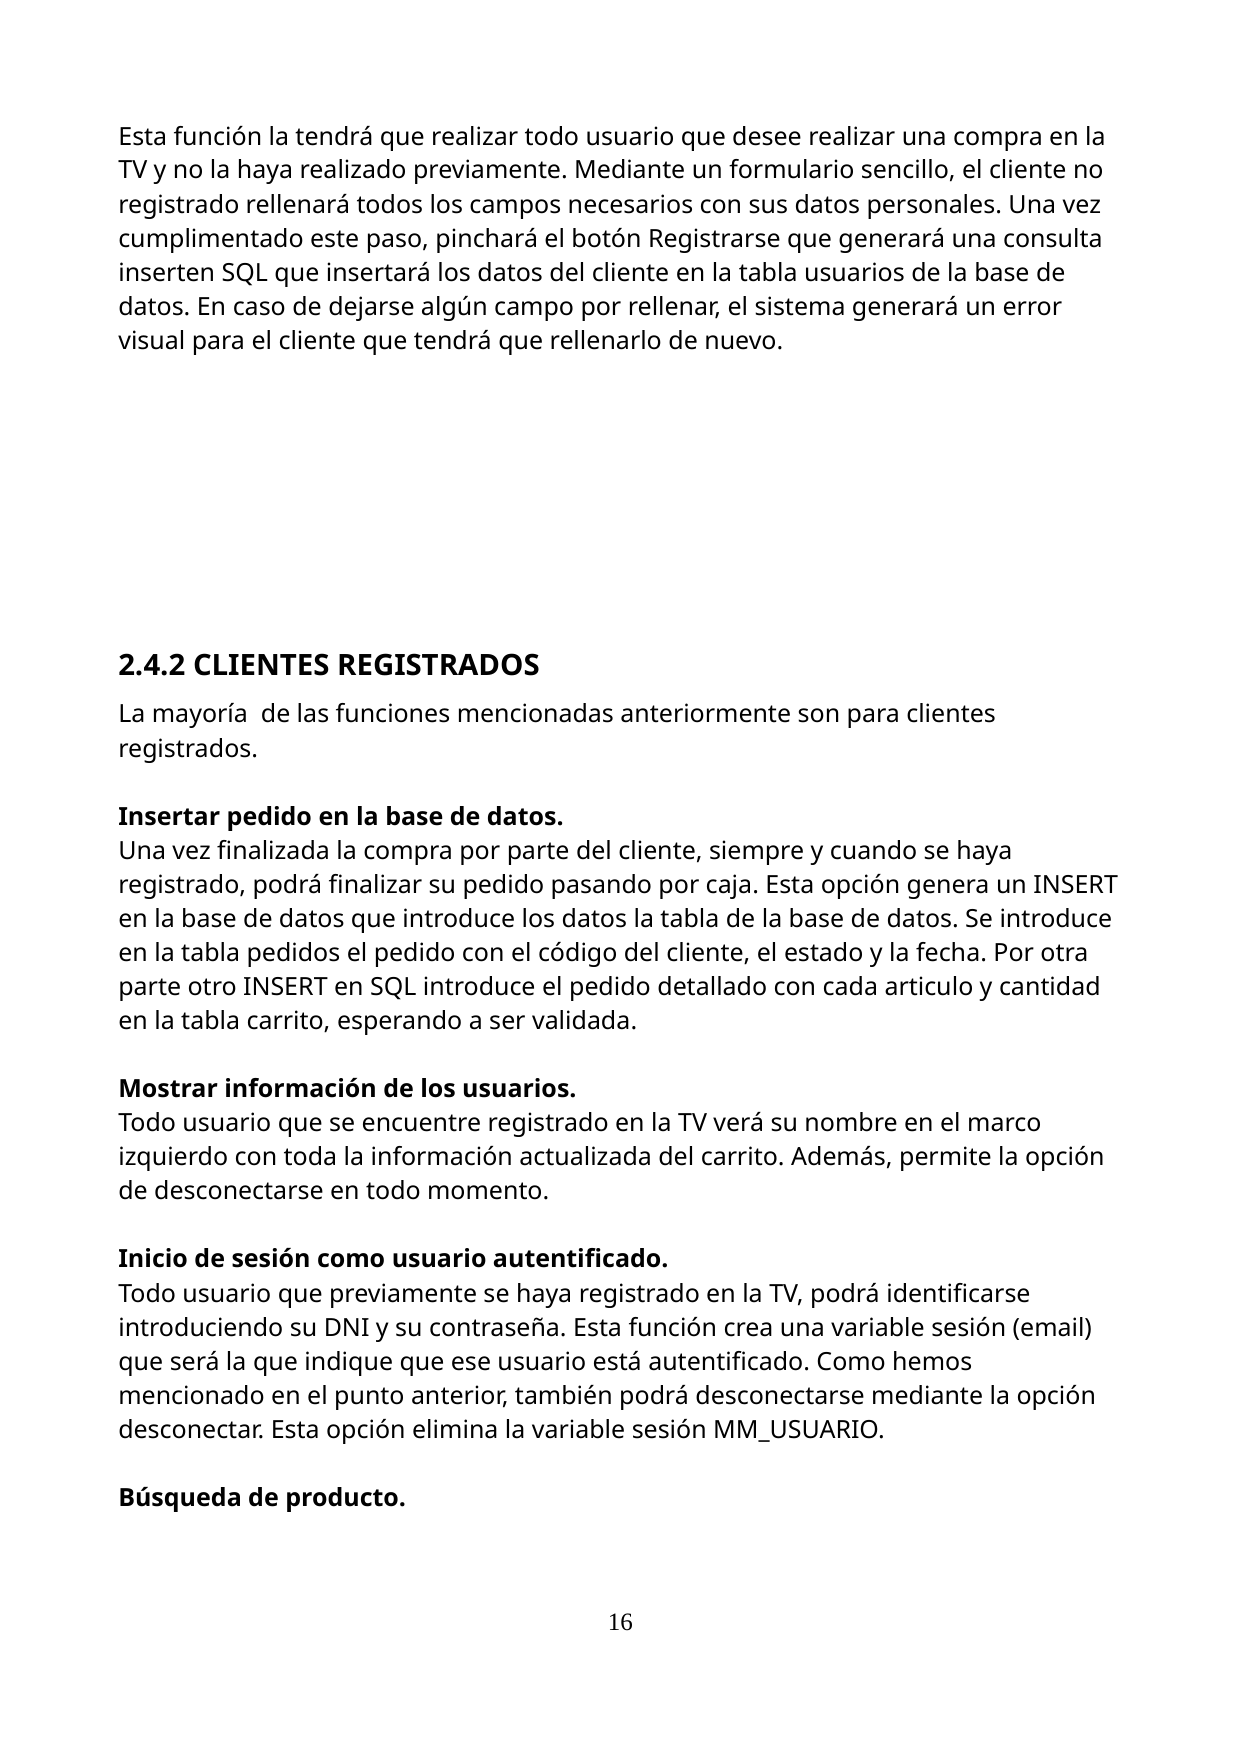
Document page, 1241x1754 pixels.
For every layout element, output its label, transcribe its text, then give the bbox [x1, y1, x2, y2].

text Inicio de sesión como usuario autentificado. [118, 1241, 1122, 1275]
text Esta función la tendrá que realizar todo usuario que desee realizar una compra en la TV y no la haya realizado previamente. Mediante un formulario sencillo, el cliente no registrado rellenará todos los campos necesarios con sus datos personales. Una vez cumplimentado este paso, pinchará el botón Registrarse que generará una consulta inserten SQL que insertará los datos del cliente en la tabla usuarios de la base de datos. En caso de dejarse algún campo por rellenar, el sistema generará un error visual para el cliente que tendrá que rellenarlo de nuevo. [118, 118, 1122, 357]
text Una vez finalizada la compra por parte del cliente, siempre y cuando se haya registrado, podrá finalizar su pedido pasando por caja. Esta opción genera un INSERT en la base de datos que introduce los datos la tabla de la base de datos. Se introduce en la tabla pedidos el pedido con el código del cliente, el estado y la fecha. Por otra parte otro INSERT en SQL introduce el pedido detallado con cada articulo y cantidad en la tabla carrito, esperando a ser validada. [118, 832, 1122, 1037]
text Insertar pedido en la base de datos. [118, 798, 1122, 832]
text Todo usuario que se encuentre registrado en la TV verá su nombre en el marco izquierdo con toda la información actualizada del carrito. Además, permite la opción de desconectarse en todo momento. [118, 1105, 1122, 1207]
text Todo usuario que previamente se haya registrado en la TV, podrá identificarse introduciendo su DNI y su contraseña. Esta función crea una variable sesión (email) que será la que indique que ese usuario está autentificado. Como hemos mencionado en el punto anterior, también podrá desconectarse mediante la opción desconectar. Esta opción elimina la variable sesión MM_USUARIO. [118, 1275, 1122, 1446]
text La mayoría de las funciones mencionadas anteriormente son para clientes registrados. [118, 696, 1122, 764]
subtitle 2.4.2 CLIENTES REGISTRADOS [118, 644, 1122, 684]
text Mostrar información de los usuarios. [118, 1071, 1122, 1105]
text Búsqueda de producto. [118, 1479, 1122, 1514]
